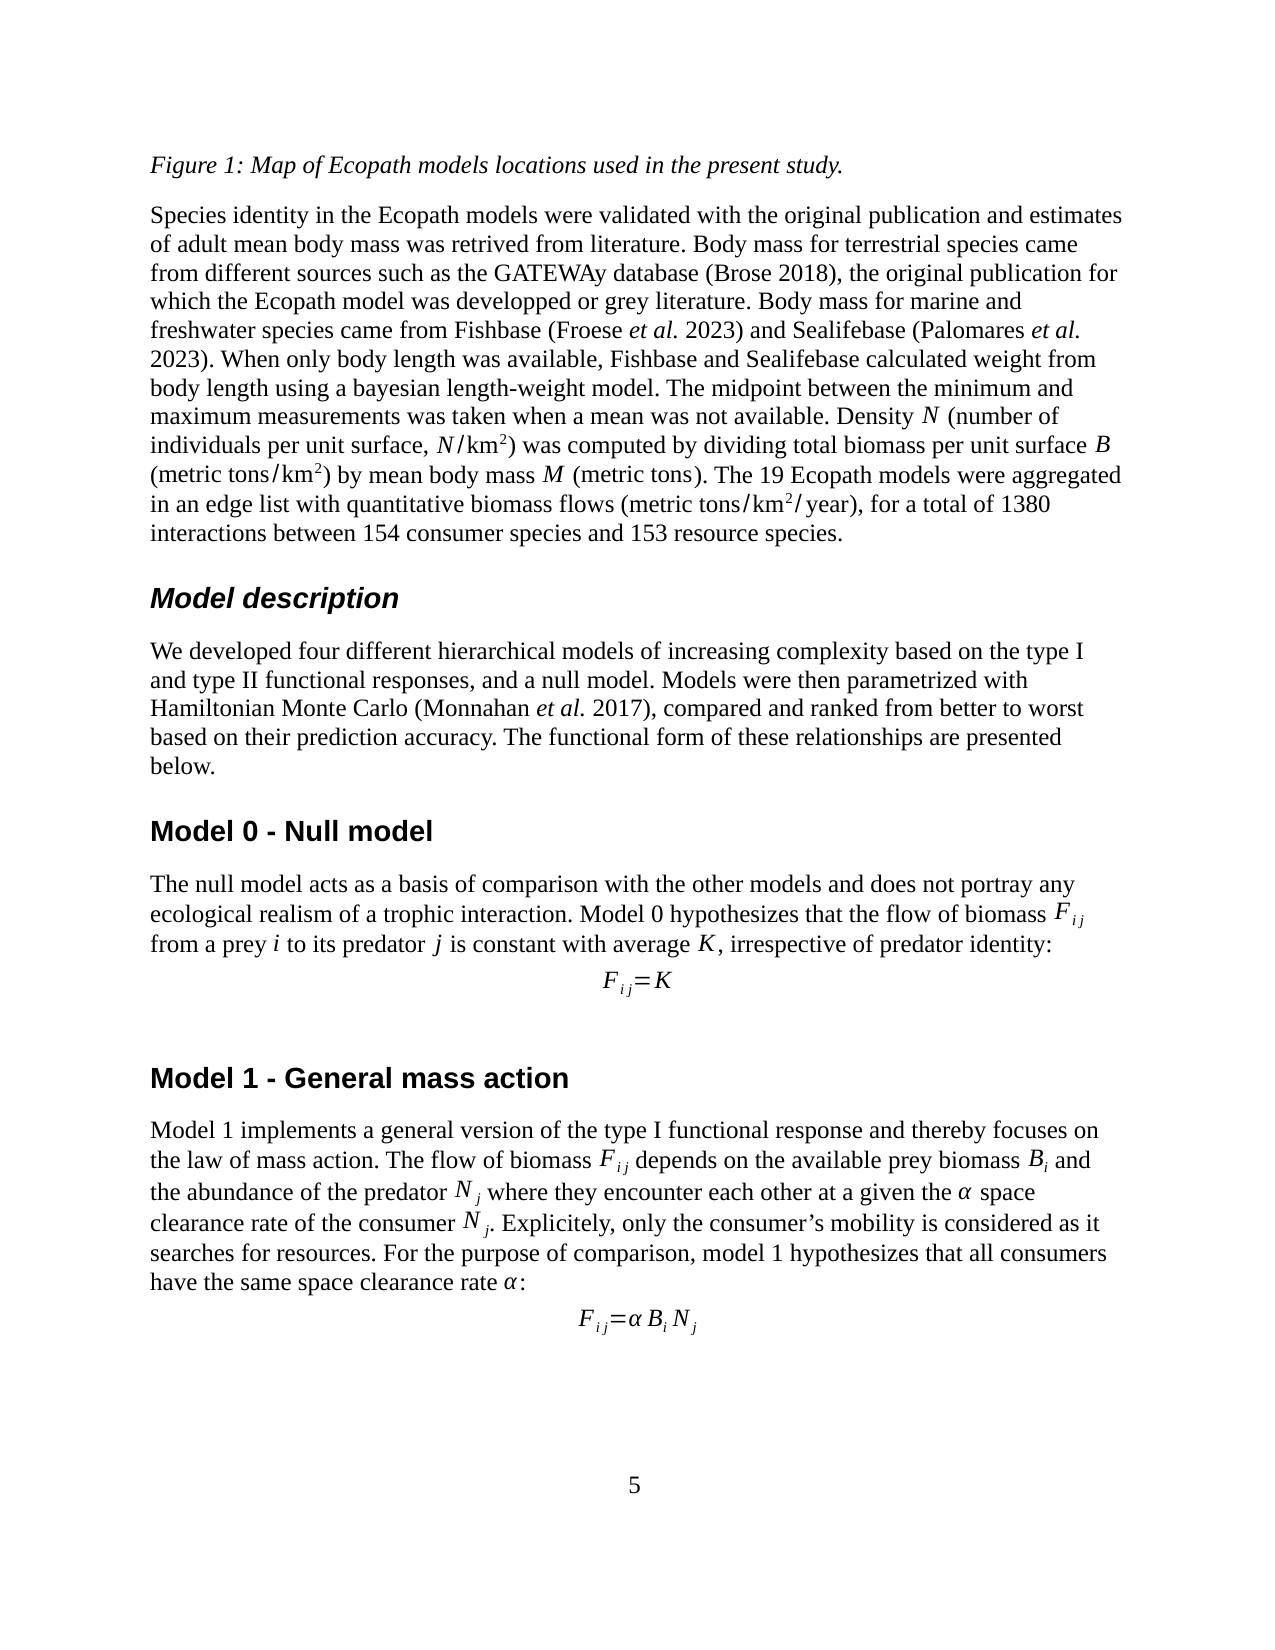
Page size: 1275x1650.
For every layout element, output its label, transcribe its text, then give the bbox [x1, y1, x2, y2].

text Species identity in the Ecopath models were validated with the original publication and estimates of adult mean body mass was retrived from literature. Body mass for terrestrial species came from different sources such as the GATEWAy database (Brose 2018), the original publication for which the Ecopath model was developped or grey literature. Body mass for marine and freshwater species came from Fishbase (Froese et al. 2023) and Sealifebase (Palomares et al. 2023). When only body length was available, Fishbase and Sealifebase calculated weight from body length using a bayesian length-weight model. The midpoint between the minimum and maximum measurements was taken when a mean was not available. Density (number of individuals per unit surface, ) was computed by dividing total biomass per unit surface () by mean body mass (). The 19 Ecopath models were aggregated in an edge list with quantitative biomass flows (), for a total of 1380 interactions between 154 consumer species and 153 resource species. [150, 200, 1125, 547]
subtitle Model 0 - Null model [150, 814, 1125, 847]
text We developed four different hierarchical models of increasing complexity based on the type I and type II functional responses, and a null model. Models were then parametrized with Hamiltonian Monte Carlo (Monnahan et al. 2017), compared and ranked from better to worst based on their prediction accuracy. The functional form of these relationships are presented below. [150, 636, 1125, 780]
subtitle Model description [150, 581, 1125, 614]
text The null model acts as a basis of comparison with the other models and does not portray any ecological realism of a trophic interaction. Model 0 hypothesizes that the flow of biomass from a prey to its predator is constant with average , irrespective of predator identity: [150, 869, 1125, 958]
text Model 1 implements a general version of the type I functional response and thereby focuses on the law of mass action. The flow of biomass depends on the available prey biomass and the abundance of the predator where they encounter each other at a given the space clearance rate of the consumer . Explicitely, only the consumer’s mobility is considered as it searches for resources. For the purpose of comparison, model 1 hypothesizes that all consumers have the same space clearance rate : [150, 1116, 1125, 1296]
text Figure 1: Map of Ecopath models locations used in the present study. [150, 150, 1125, 179]
subtitle Model 1 - General mass action [150, 1061, 1125, 1094]
